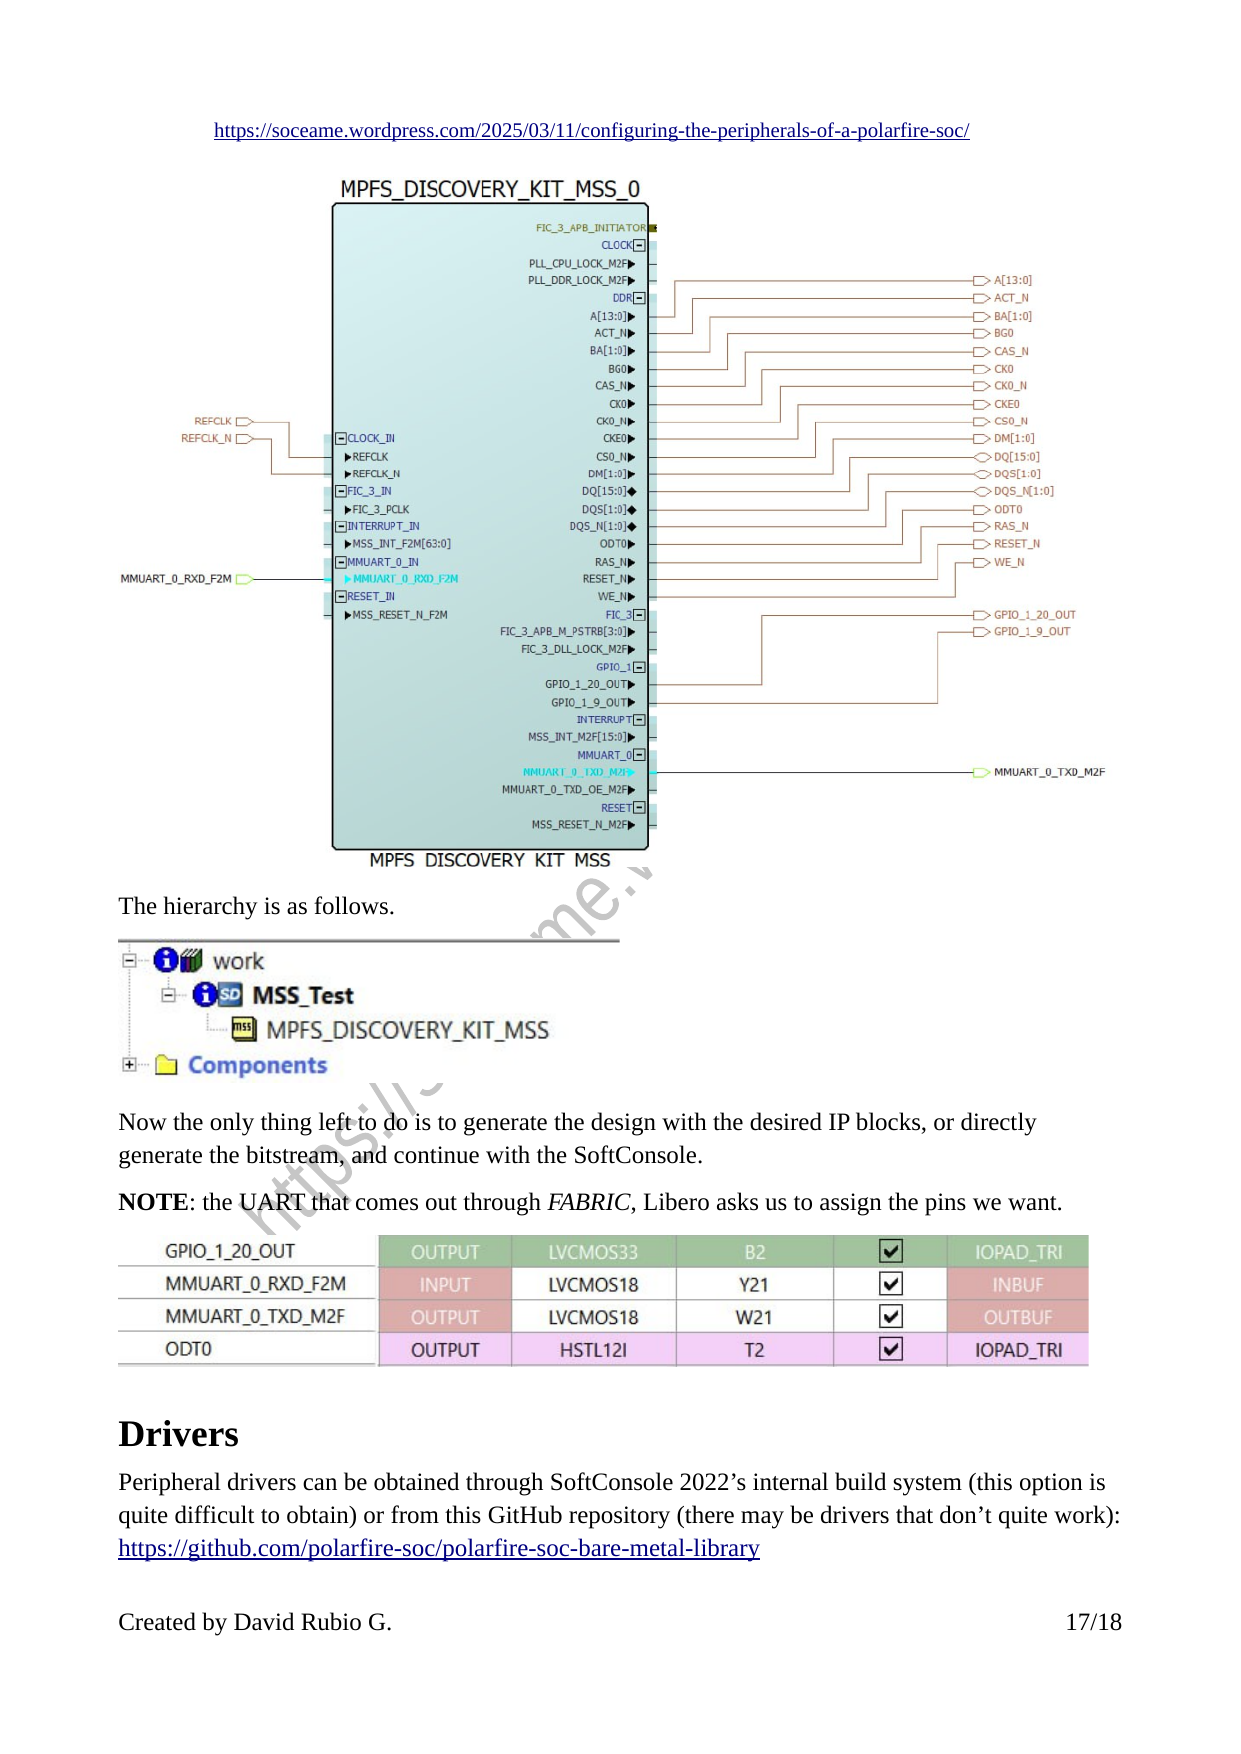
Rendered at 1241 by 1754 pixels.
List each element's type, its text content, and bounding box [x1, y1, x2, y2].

text Peripheral drivers can be obtained through SoftConsole 2022’s internal build system (this option is quite difficult to obtain) or from this GitHub repository (there may be drivers that don’t quite work): https://github.com/polarfire-soc/polarfire-soc-bare-metal-library [118, 1467, 1122, 1562]
subtitle Drivers [118, 1412, 1122, 1455]
picture [118, 1235, 1089, 1367]
text NOTE: the UART that comes out through FABRIC, Libero asks us to assign the pins we want. [118, 1187, 278, 1216]
text [592, 891, 1122, 920]
picture [118, 177, 1120, 867]
text NOTE: the UART that comes out through FABRIC, Libero asks us to assign the pins we want. [313, 1187, 1122, 1216]
text Now the only thing left to do is to generate the design with the desired IP blocks, or directly generate the bitstream, and continue with the SoftConsole. [118, 1107, 1122, 1168]
text The hierarchy is as follows. [118, 891, 596, 920]
picture [118, 938, 620, 1083]
